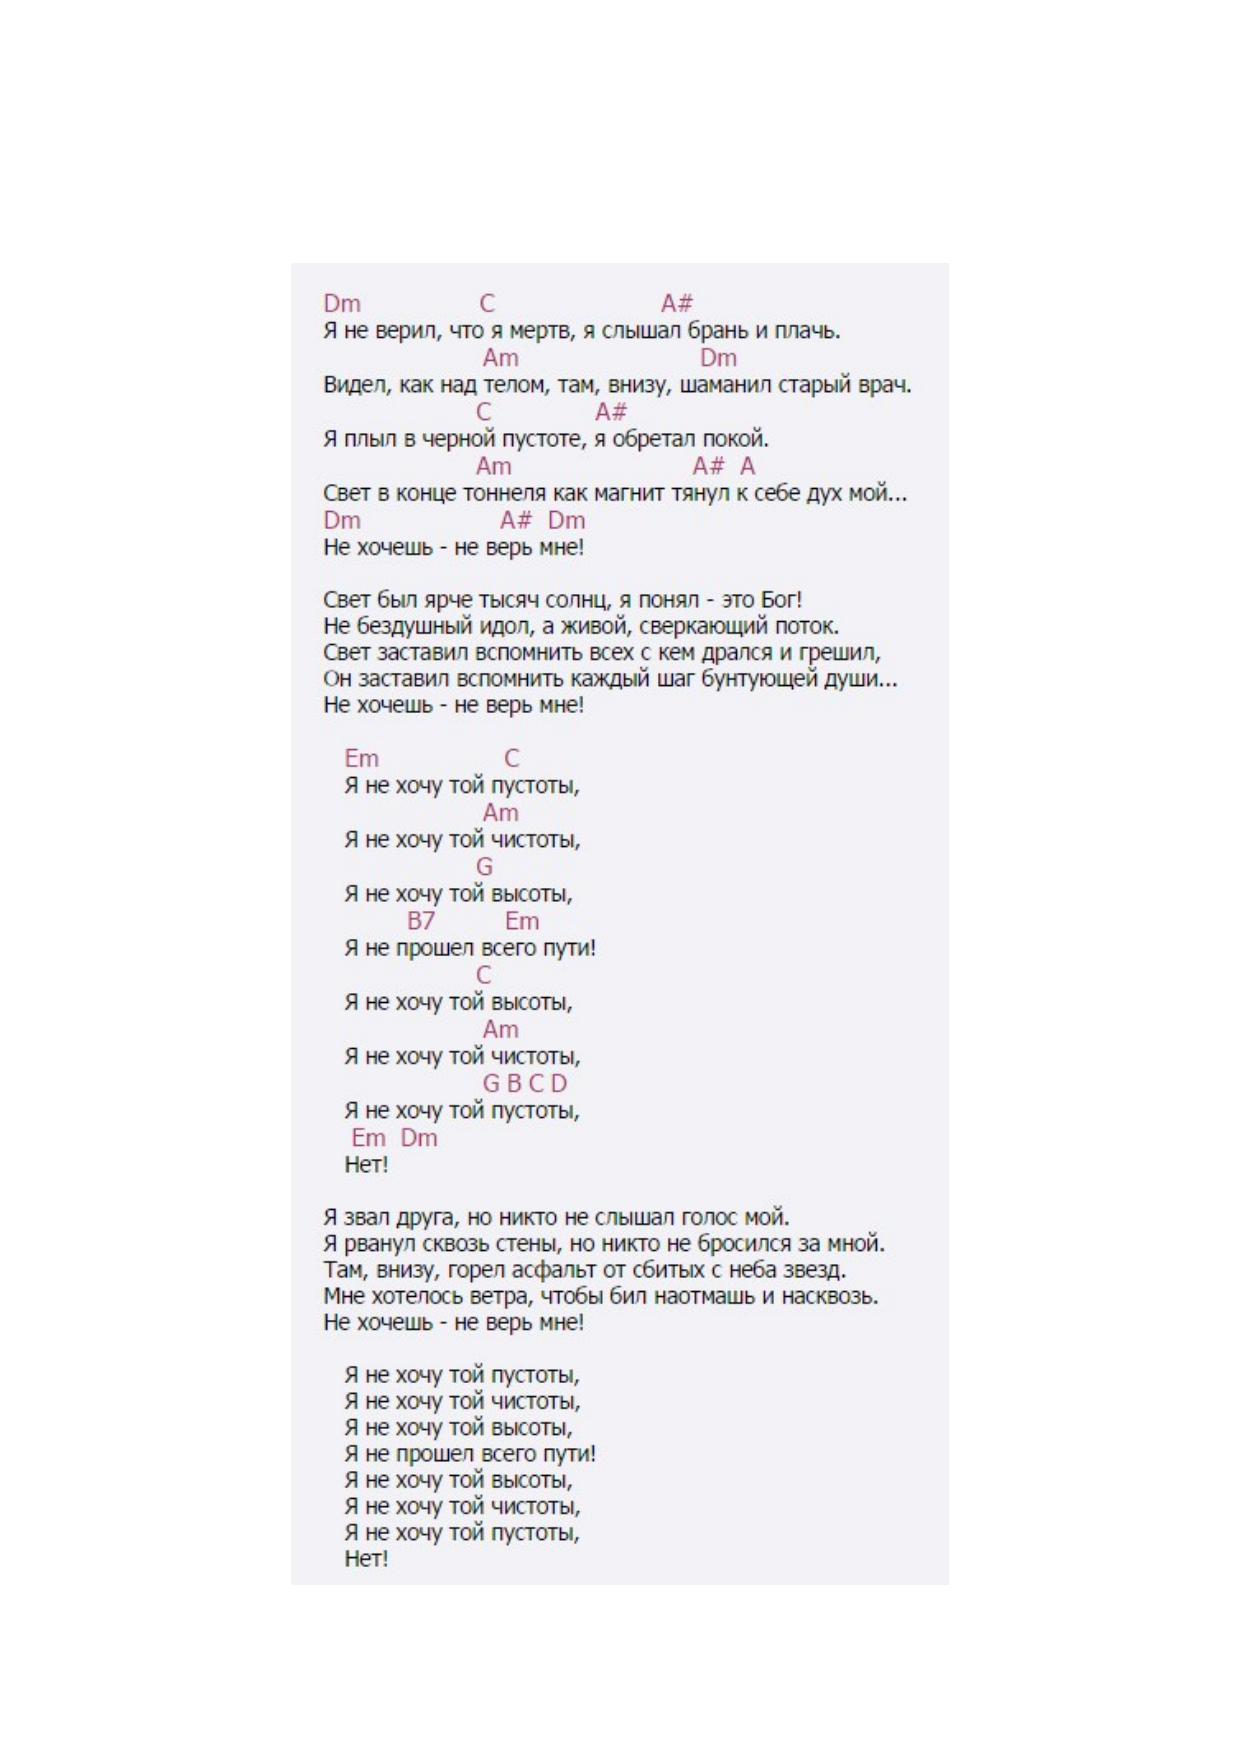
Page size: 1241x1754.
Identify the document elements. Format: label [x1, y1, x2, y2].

picture [291, 263, 950, 1585]
